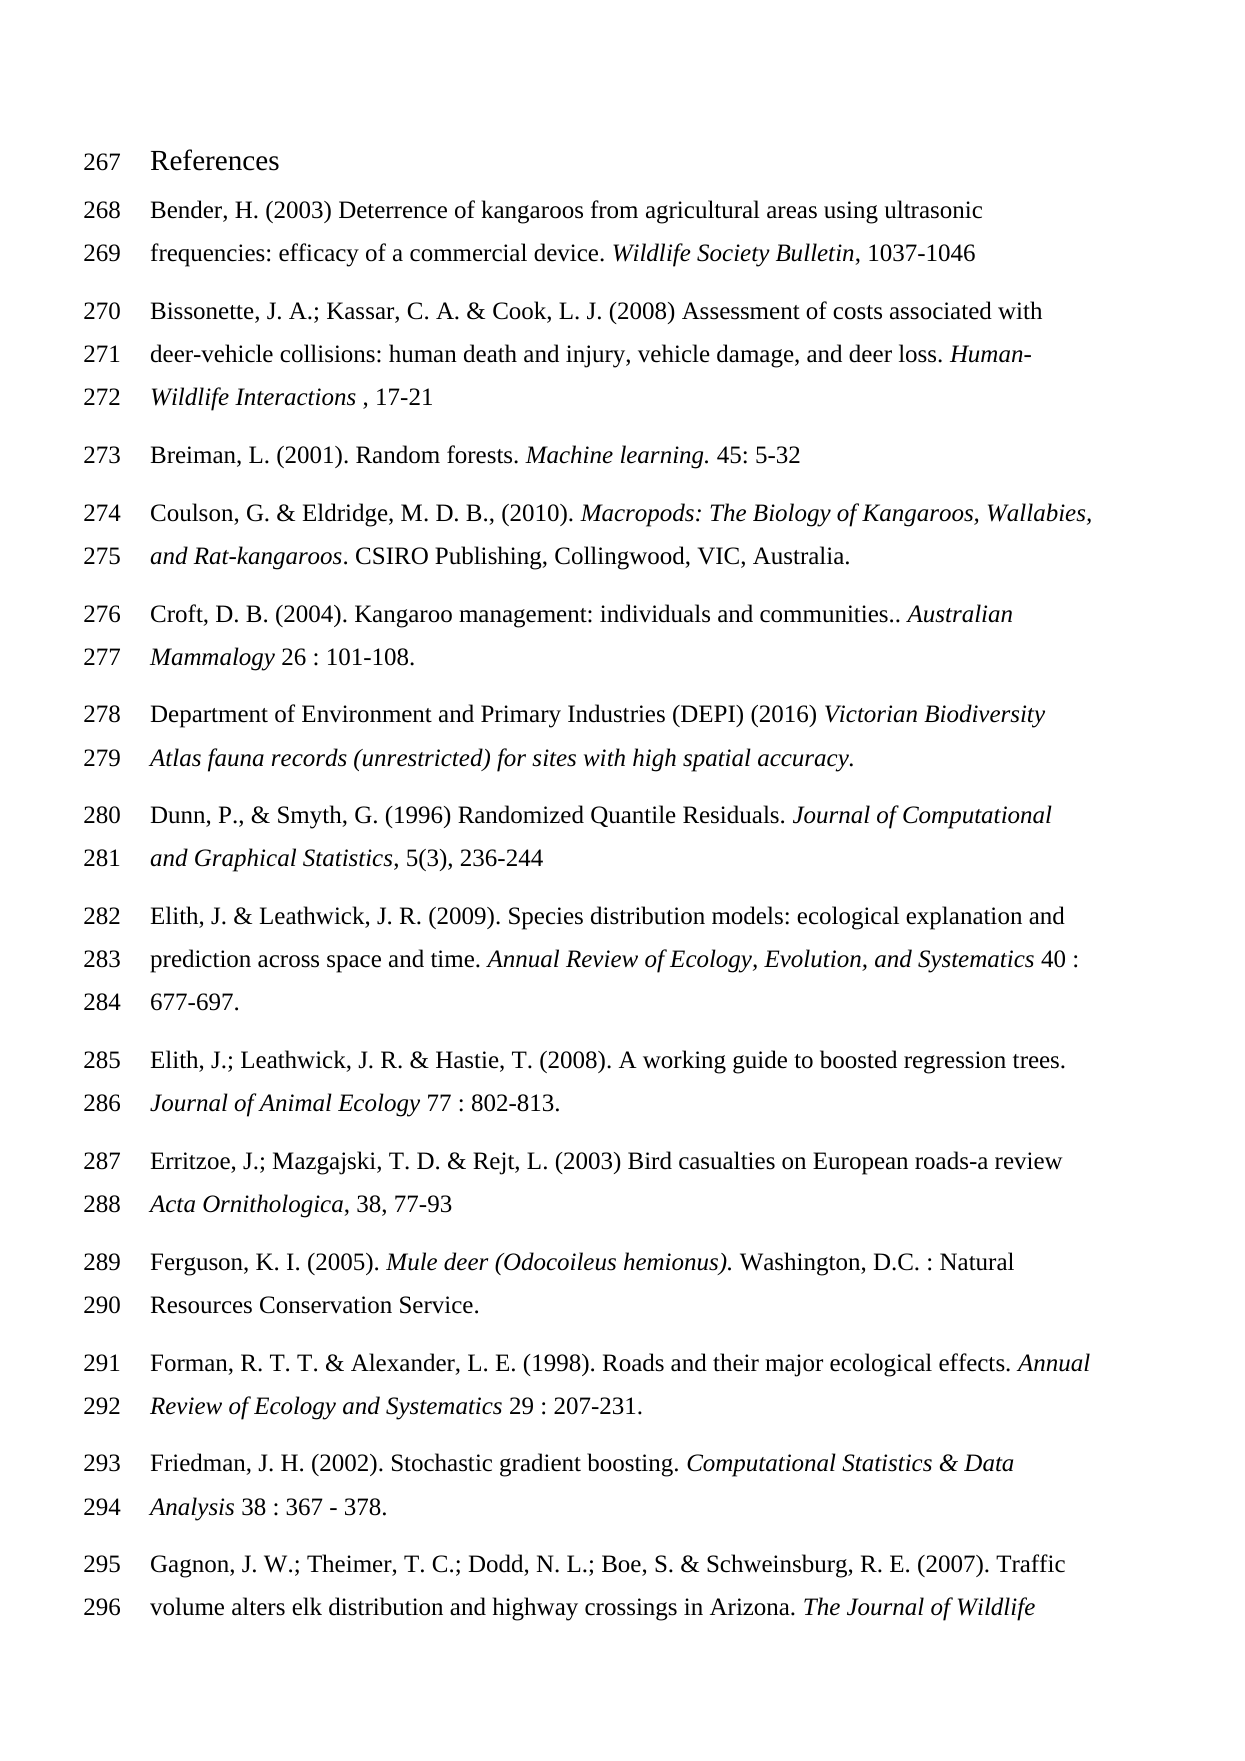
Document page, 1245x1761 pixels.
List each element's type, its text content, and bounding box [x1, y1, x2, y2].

text Dunn, P., & Smyth, G. (1996) Randomized Quantile Residuals. Journal of Computational and Graphical Statistics, 5(3), 236-244 [150, 800, 1095, 872]
text Elith, J.; Leathwick, J. R. & Hastie, T. (2008). A working guide to boosted regression trees. Journal of Animal Ecology 77 : 802-813. [150, 1045, 1095, 1117]
text Bender, H. (2003) Deterrence of kangaroos from agricultural areas using ultrasonic frequencies: efficacy of a commercial device. Wildlife Society Bulletin, 1037-1046 [150, 195, 1095, 267]
text Friedman, J. H. (2002). Stochastic gradient boosting. Computational Statistics & Data Analysis 38 : 367 - 378. [150, 1448, 1095, 1520]
text Breiman, L. (2001). Random forests. Machine learning. 45: 5-32 [150, 440, 1095, 469]
text Croft, D. B. (2004). Kangaroo management: individuals and communities.. Australian Mammalogy 26 : 101-108. [150, 599, 1095, 671]
text Bissonette, J. A.; Kassar, C. A. & Cook, L. J. (2008) Assessment of costs associated with deer-vehicle collisions: human death and injury, vehicle damage, and deer loss. Human-Wildlife Interactions , 17-21 [150, 296, 1095, 411]
text Coulson, G. & Eldridge, M. D. B., (2010). Macropods: The Biology of Kangaroos, Wallabies, and Rat-kangaroos. CSIRO Publishing, Collingwood, VIC, Australia. [150, 498, 1095, 570]
text Elith, J. & Leathwick, J. R. (2009). Species distribution models: ecological explanation and prediction across space and time. Annual Review of Ecology, Evolution, and Systematics 40 : 677-697. [150, 901, 1095, 1016]
text Forman, R. T. T. & Alexander, L. E. (1998). Roads and their major ecological effects. Annual Review of Ecology and Systematics 29 : 207-231. [150, 1348, 1095, 1419]
text Gagnon, J. W.; Theimer, T. C.; Dodd, N. L.; Boe, S. & Schweinsburg, R. E. (2007). Traffic volume alters elk distribution and highway crossings in Arizona. The Journal of Wildlife [150, 1549, 1095, 1621]
text Erritzoe, J.; Mazgajski, T. D. & Rejt, L. (2003) Bird casualties on European roads-a review Acta Ornithologica, 38, 77-93 [150, 1146, 1095, 1218]
subtitle References [150, 143, 1095, 177]
text Ferguson, K. I. (2005). Mule deer (Odocoileus hemionus). Washington, D.C. : Natural Resources Conservation Service. [150, 1247, 1095, 1319]
text Department of Environment and Primary Industries (DEPI) (2016) Victorian Biodiversity Atlas fauna records (unrestricted) for sites with high spatial accuracy. [150, 699, 1095, 771]
